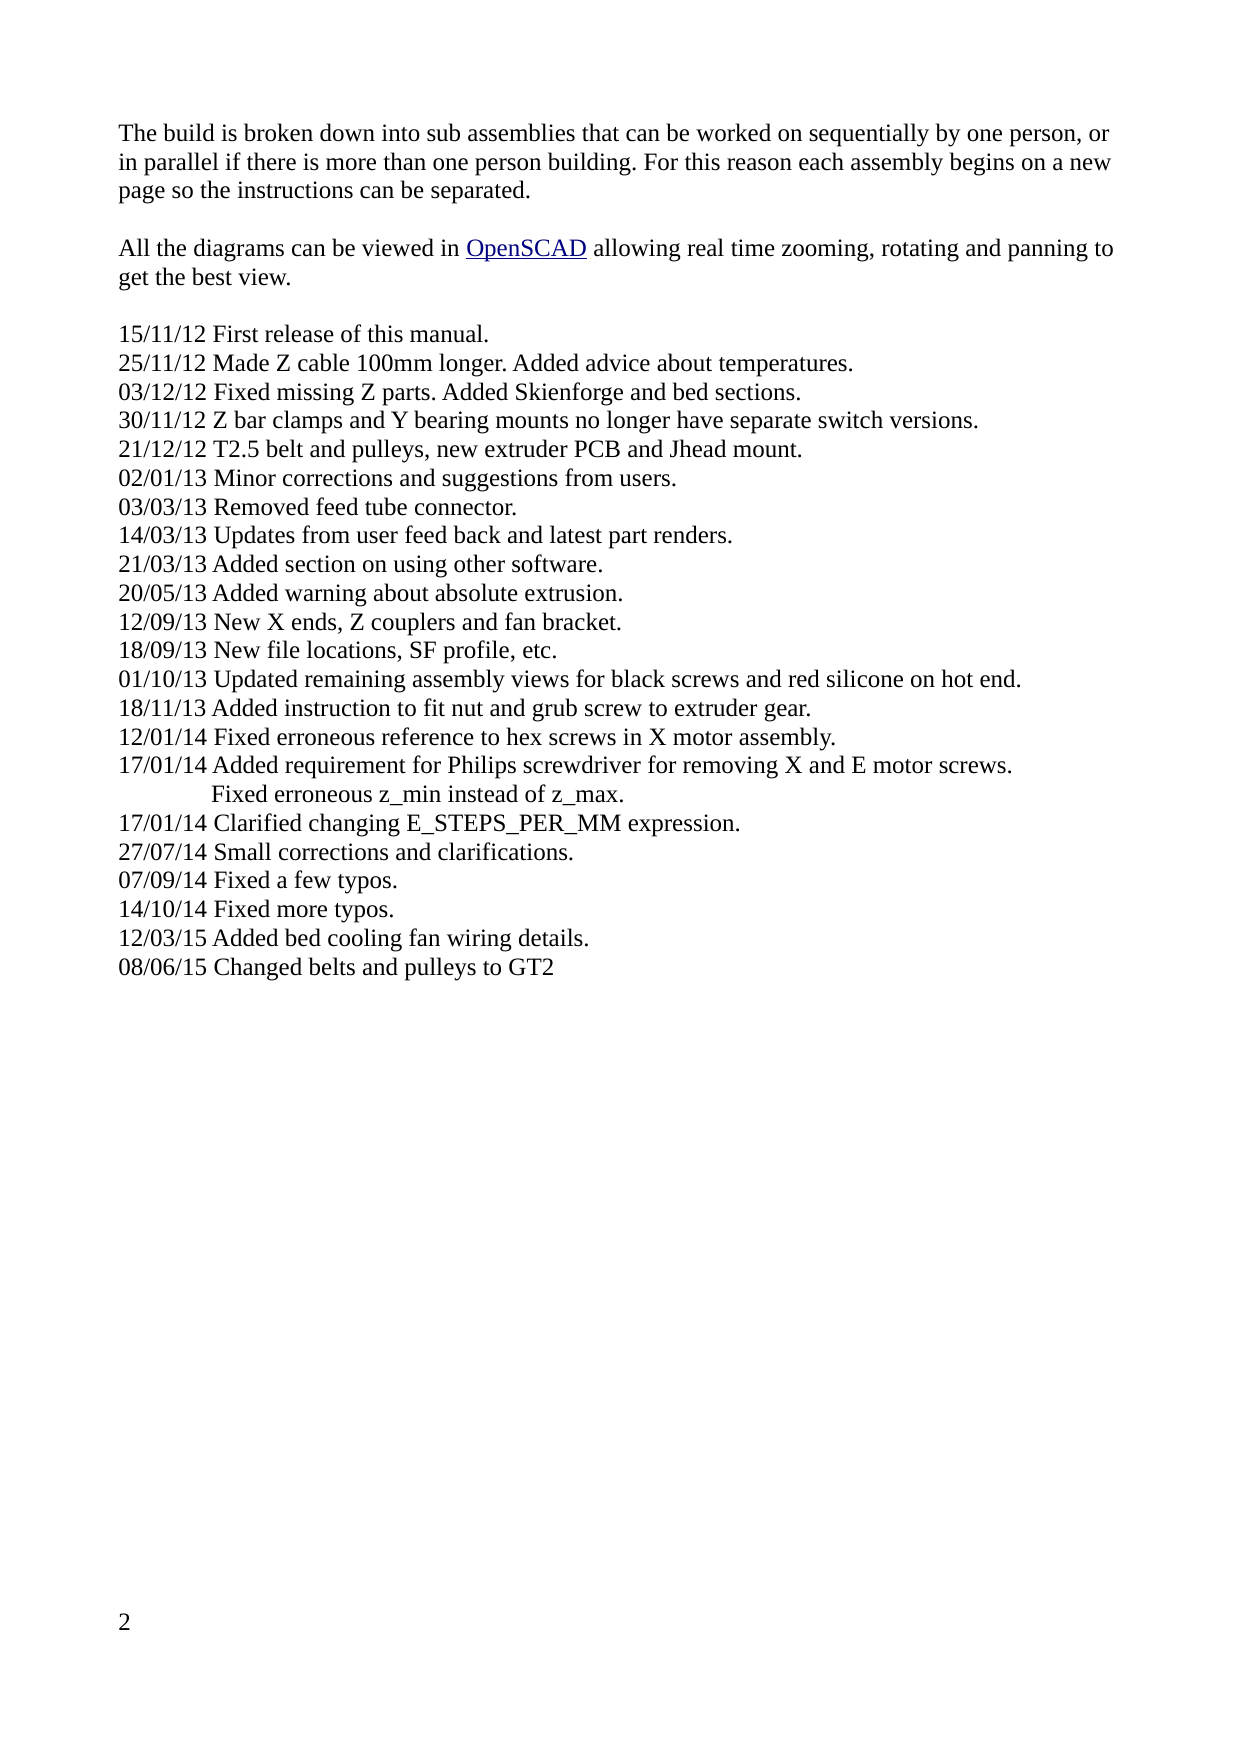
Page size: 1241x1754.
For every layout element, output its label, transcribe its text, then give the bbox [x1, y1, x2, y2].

text 18/09/13 New file locations, SF profile, etc. [118, 636, 1122, 664]
text 30/11/12 Z bar clamps and Y bearing mounts no longer have separate switch versions. [118, 406, 1122, 434]
text 14/03/13 Updates from user feed back and latest part renders. [118, 521, 1122, 549]
text 15/11/12 First release of this manual. [118, 319, 1122, 348]
text 12/03/15 Added bed cooling fan wiring details. [118, 923, 1122, 952]
text The build is broken down into sub assemblies that can be worked on sequentially by one person, or in parallel if there is more than one person building. For this reason each assembly begins on a new page so the instructions can be separated. [118, 118, 1122, 204]
text 12/09/13 New X ends, Z couplers and fan bracket. [118, 607, 1122, 636]
text 03/12/12 Fixed missing Z parts. Added Skienforge and bed sections. [118, 377, 1122, 406]
text 21/03/13 Added section on using other software. [118, 549, 1122, 578]
text 01/10/13 Updated remaining assembly views for black screws and red silicone on hot end. [118, 664, 1122, 693]
text 17/01/14 Added requirement for Philips screwdriver for removing X and E motor screws. [118, 751, 1122, 779]
text 03/03/13 Removed feed tube connector. [118, 492, 1122, 521]
text 20/05/13 Added warning about absolute extrusion. [118, 578, 1122, 607]
text 14/10/14 Fixed more typos. [118, 894, 1122, 923]
text All the diagrams can be viewed in OpenSCAD allowing real time zooming, rotating and panning to get the best view. [118, 233, 1122, 291]
text 27/07/14 Small corrections and clarifications. [118, 837, 1122, 866]
text 25/11/12 Made Z cable 100mm longer. Added advice about temperatures. [118, 348, 1122, 377]
text 08/06/15 Changed belts and pulleys to GT2 [118, 952, 1122, 981]
text 07/09/14 Fixed a few typos. [118, 866, 1122, 894]
text 21/12/12 T2.5 belt and pulleys, new extruder PCB and Jhead mount. [118, 434, 1122, 463]
text Fixed erroneous z_min instead of z_max. [118, 779, 1122, 808]
text 02/01/13 Minor corrections and suggestions from users. [118, 463, 1122, 492]
text 18/11/13 Added instruction to fit nut and grub screw to extruder gear. [118, 693, 1122, 722]
text 12/01/14 Fixed erroneous reference to hex screws in X motor assembly. [118, 722, 1122, 751]
text 17/01/14 Clarified changing E_STEPS_PER_MM expression. [118, 808, 1122, 837]
